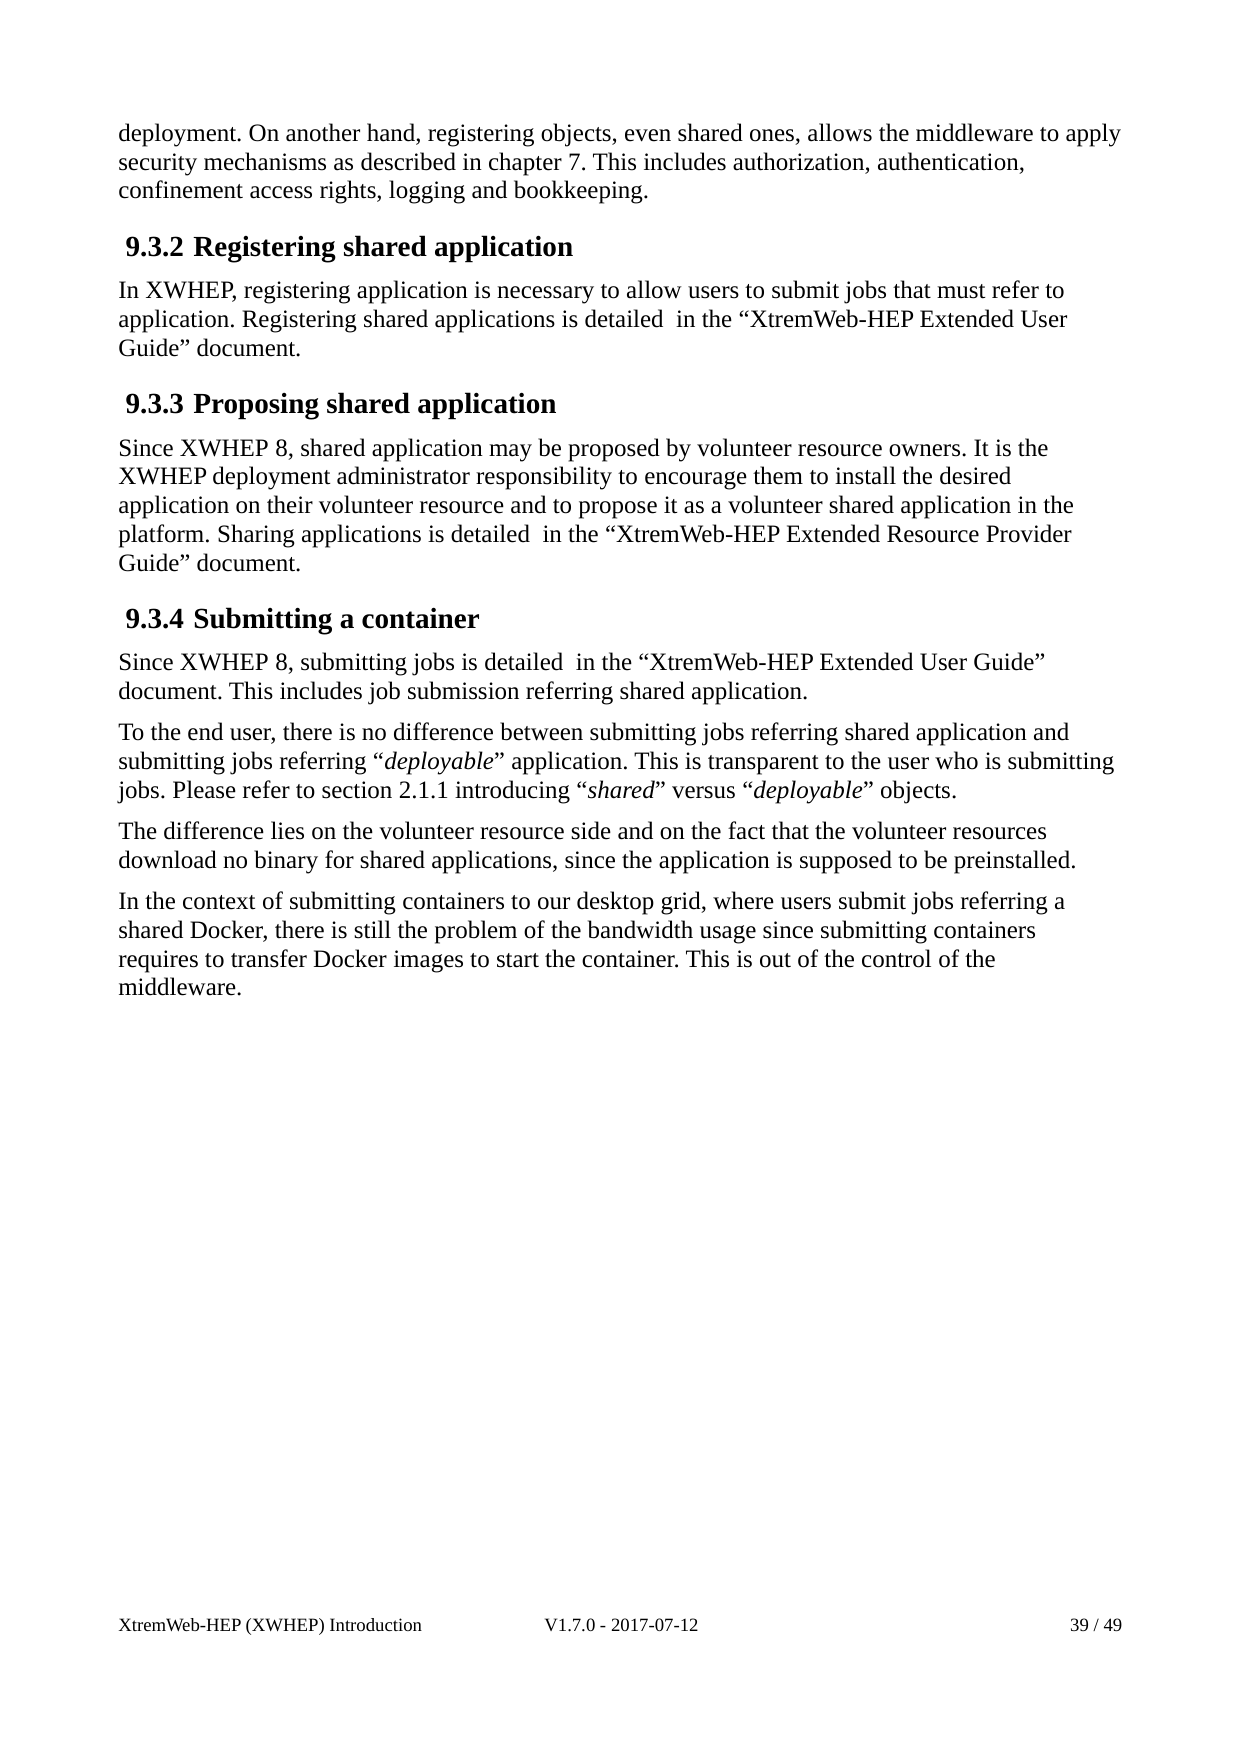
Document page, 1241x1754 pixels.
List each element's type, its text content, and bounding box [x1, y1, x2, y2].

text The difference lies on the volunteer resource side and on the fact that the volunteer resources download no binary for shared applications, since the application is supposed to be preinstalled. [118, 816, 1122, 874]
text Since XWHEP 8, shared application may be proposed by volunteer resource owners. It is the XWHEP deployment administrator responsibility to encourage them to install the desired application on their volunteer resource and to propose it as a volunteer shared application in the platform. Sharing applications is detailed in the “XtremWeb-HEP Extended Resource Provider Guide” document. [118, 433, 1122, 576]
text deployment. On another hand, registering objects, even shared ones, allows the middleware to apply security mechanisms as described in chapter 7. This includes authorization, authentication, confinement access rights, logging and bookkeeping. [118, 118, 1122, 204]
subtitle Proposing shared application [118, 387, 1122, 420]
subtitle Registering shared application [118, 229, 1122, 263]
text In XWHEP, registering application is necessary to allow users to submit jobs that must refer to application. Registering shared applications is detailed in the “XtremWeb-HEP Extended User Guide” document. [118, 275, 1122, 362]
text To the end user, there is no difference between submitting jobs referring shared application and submitting jobs referring “deployable” application. This is transparent to the user who is submitting jobs. Please refer to section2.1.1introducing “shared” versus “deployable” objects. [118, 717, 1122, 804]
subtitle Submitting a container [118, 601, 1122, 635]
text In the context of submitting containers to our desktop grid, where users submit jobs referring a shared Docker, there is still the problem of the bandwidth usage since submitting containers requires to transfer Docker images to start the container. This is out of the control of the middleware. [118, 886, 1122, 1001]
text Since XWHEP 8, submitting jobs is detailed in the “XtremWeb-HEP Extended User Guide” document. This includes job submission referring shared application. [118, 647, 1122, 705]
